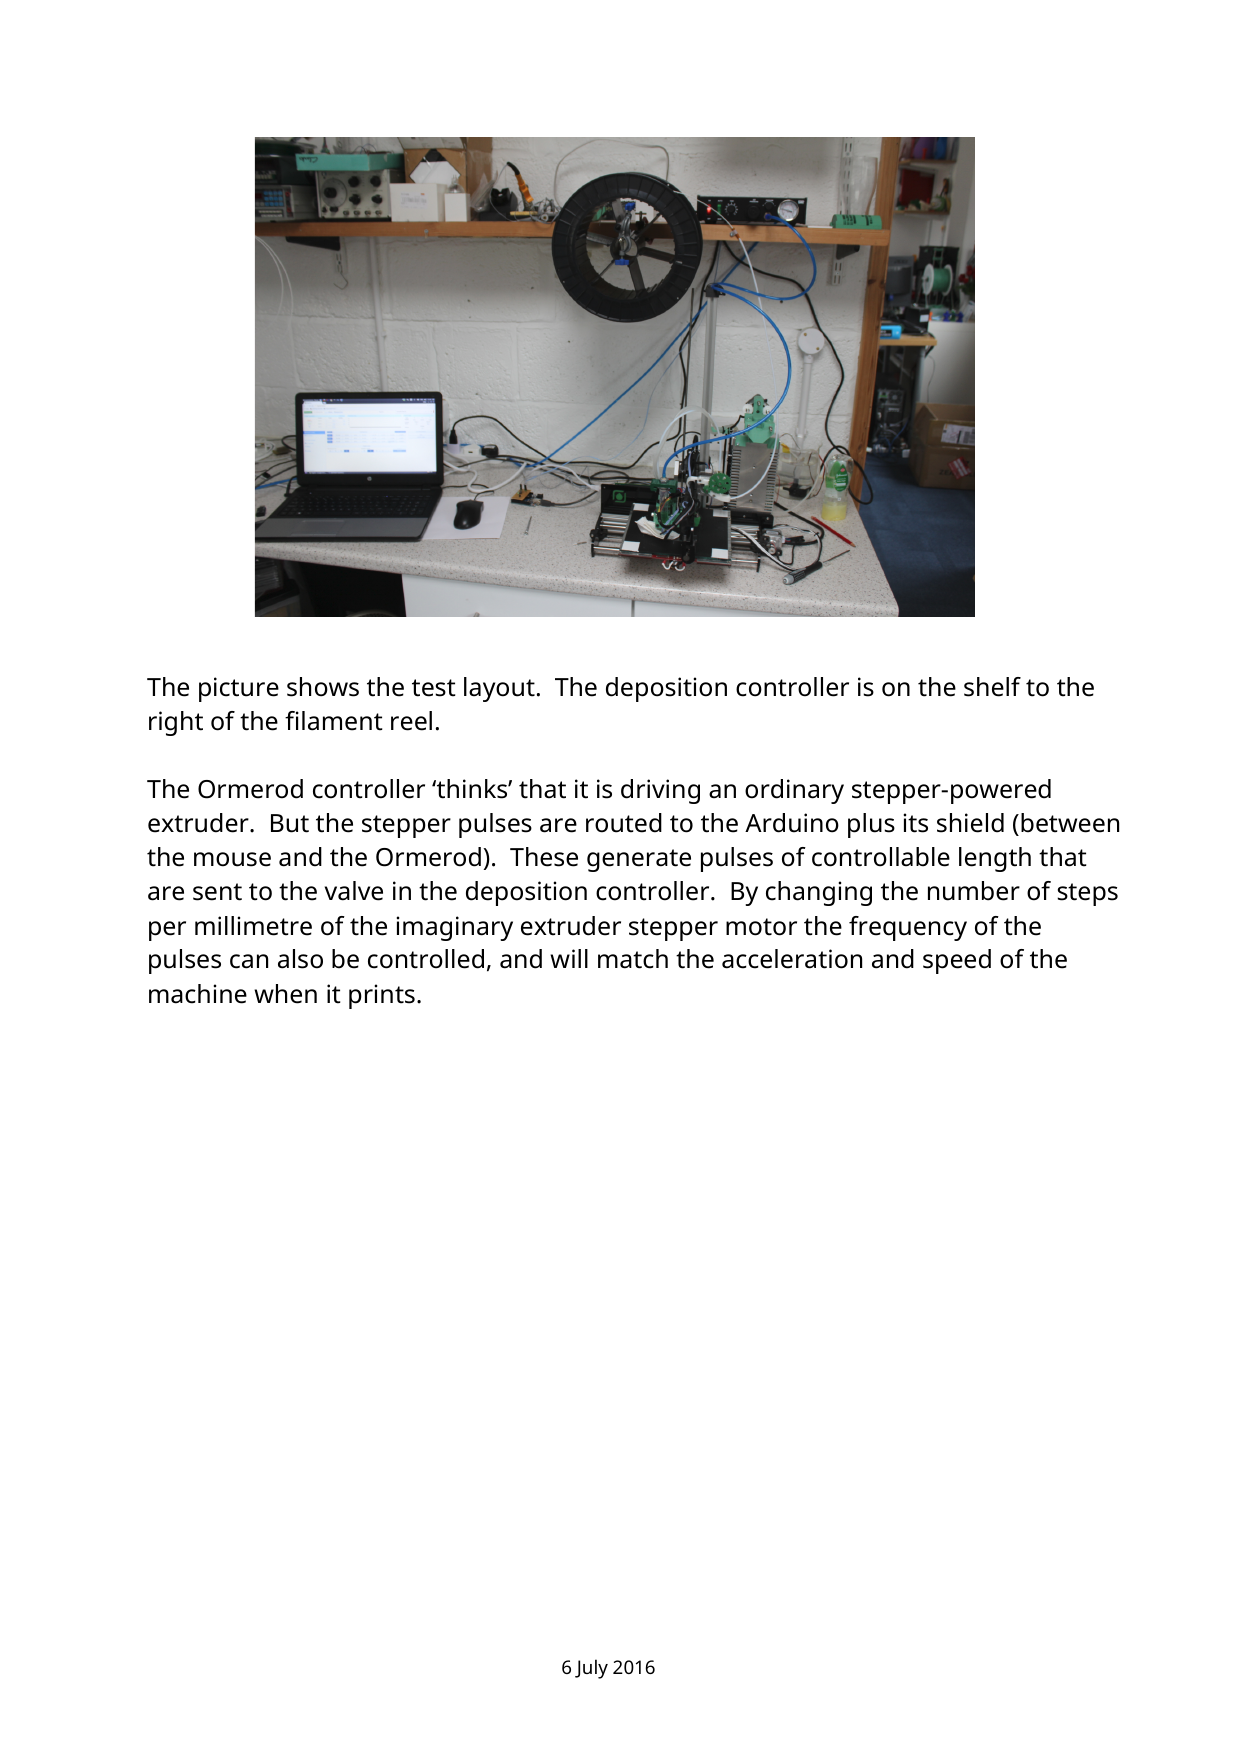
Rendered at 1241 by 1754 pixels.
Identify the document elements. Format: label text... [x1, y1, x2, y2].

picture [254, 137, 975, 617]
text The picture shows the test layout. The deposition controller is on the shelf to the right of the filament reel. [147, 670, 1122, 738]
text The Ormerod controller ‘thinks’ that it is driving an ordinary stepper-powered extruder. But the stepper pulses are routed to the Arduino plus its shield (between the mouse and the Ormerod). These generate pulses of controllable length that are sent to the valve in the deposition controller. By changing the number of steps per millimetre of the imaginary extruder stepper motor the frequency of the pulses can also be controlled, and will match the acceleration and speed of the machine when it prints. [147, 772, 1122, 1010]
